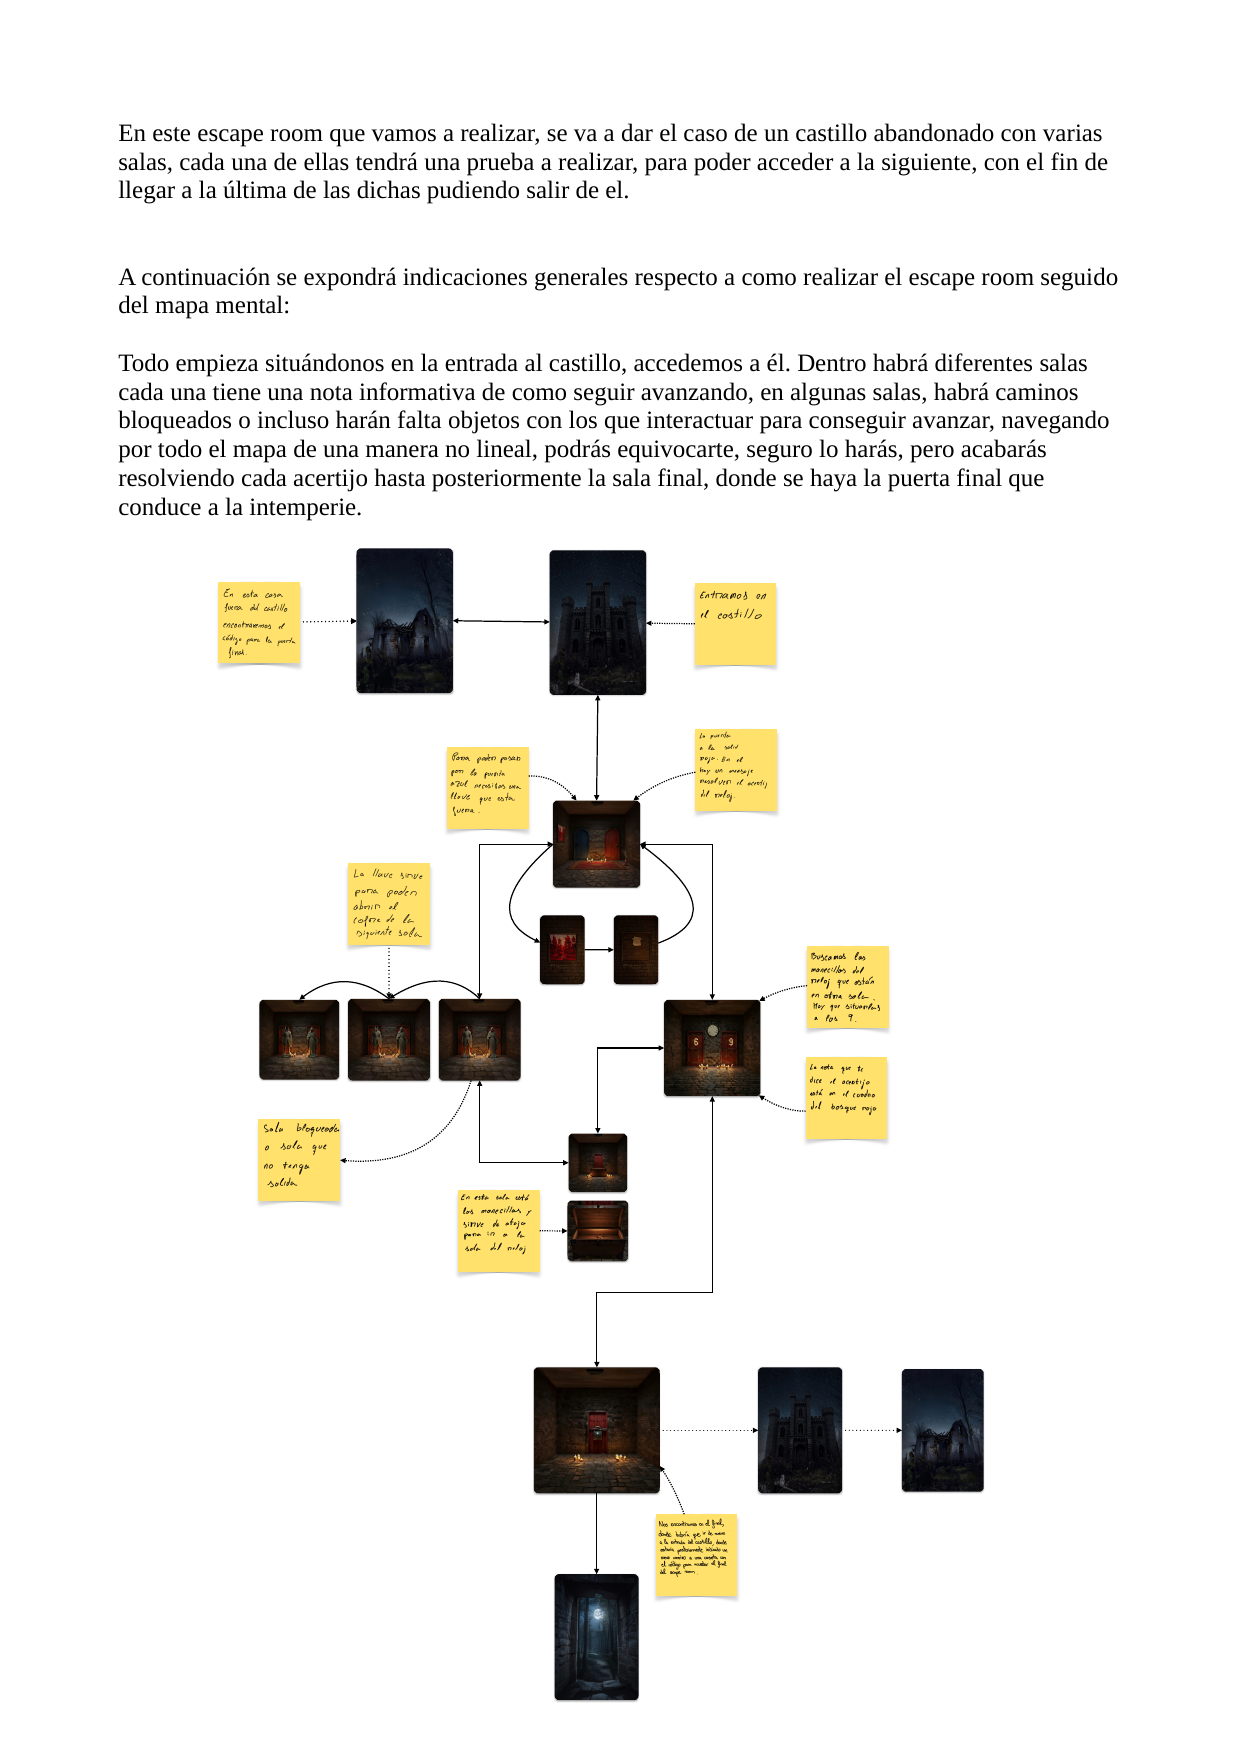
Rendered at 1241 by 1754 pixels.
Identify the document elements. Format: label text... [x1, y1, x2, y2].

text A continuación se expondrá indicaciones generales respecto a como realizar el escape room seguido del mapa mental: [118, 262, 1122, 319]
text Todo empieza situándonos en la entrada al castillo, accedemos a él. Dentro habrá diferentes salas cada una tiene una nota informativa de como seguir avanzando, en algunas salas, habrá caminos bloqueados o incluso harán falta objetos con los que interactuar para conseguir avanzar, navegando por todo el mapa de una manera no lineal, podrás equivocarte, seguro lo harás, pero acabarás resolviendo cada acertijo hasta posteriormente la sala final, donde se haya la puerta final que conduce a la intemperie. [118, 348, 1122, 521]
text En este escape room que vamos a realizar, se va a dar el caso de un castillo abandonado con varias salas, cada una de ellas tendrá una prueba a realizar, para poder acceder a la siguiente, con el fin de llegar a la última de las dichas pudiendo salir de el. [118, 118, 1122, 204]
